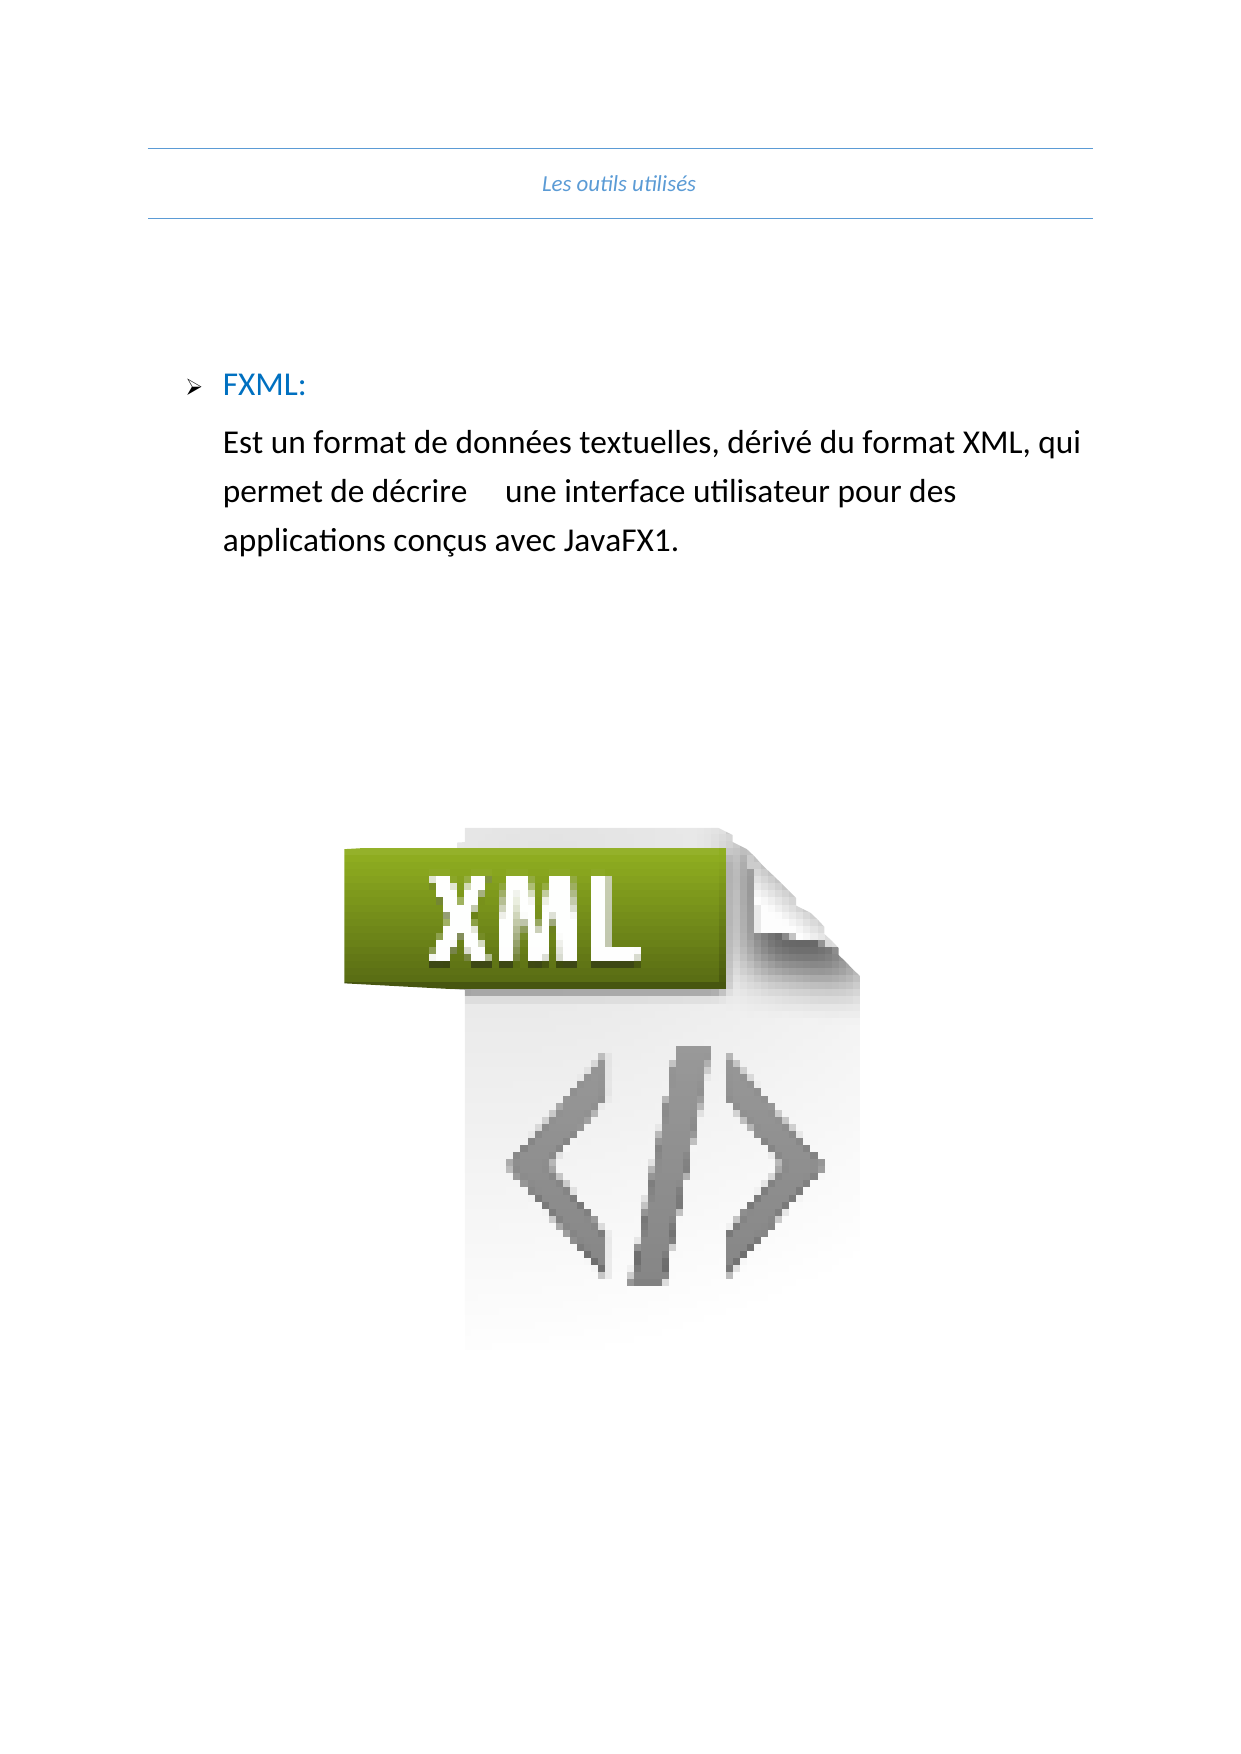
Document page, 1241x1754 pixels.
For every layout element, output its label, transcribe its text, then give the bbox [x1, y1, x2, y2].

text Les outils utilisés [148, 149, 1093, 218]
list Est un format de données textuelles, dérivé du format XML, qui permet de décrire une interface utilisateur pour des applications conçus avec JavaFX1. [223, 422, 1093, 560]
list FXML: [185, 363, 1093, 403]
